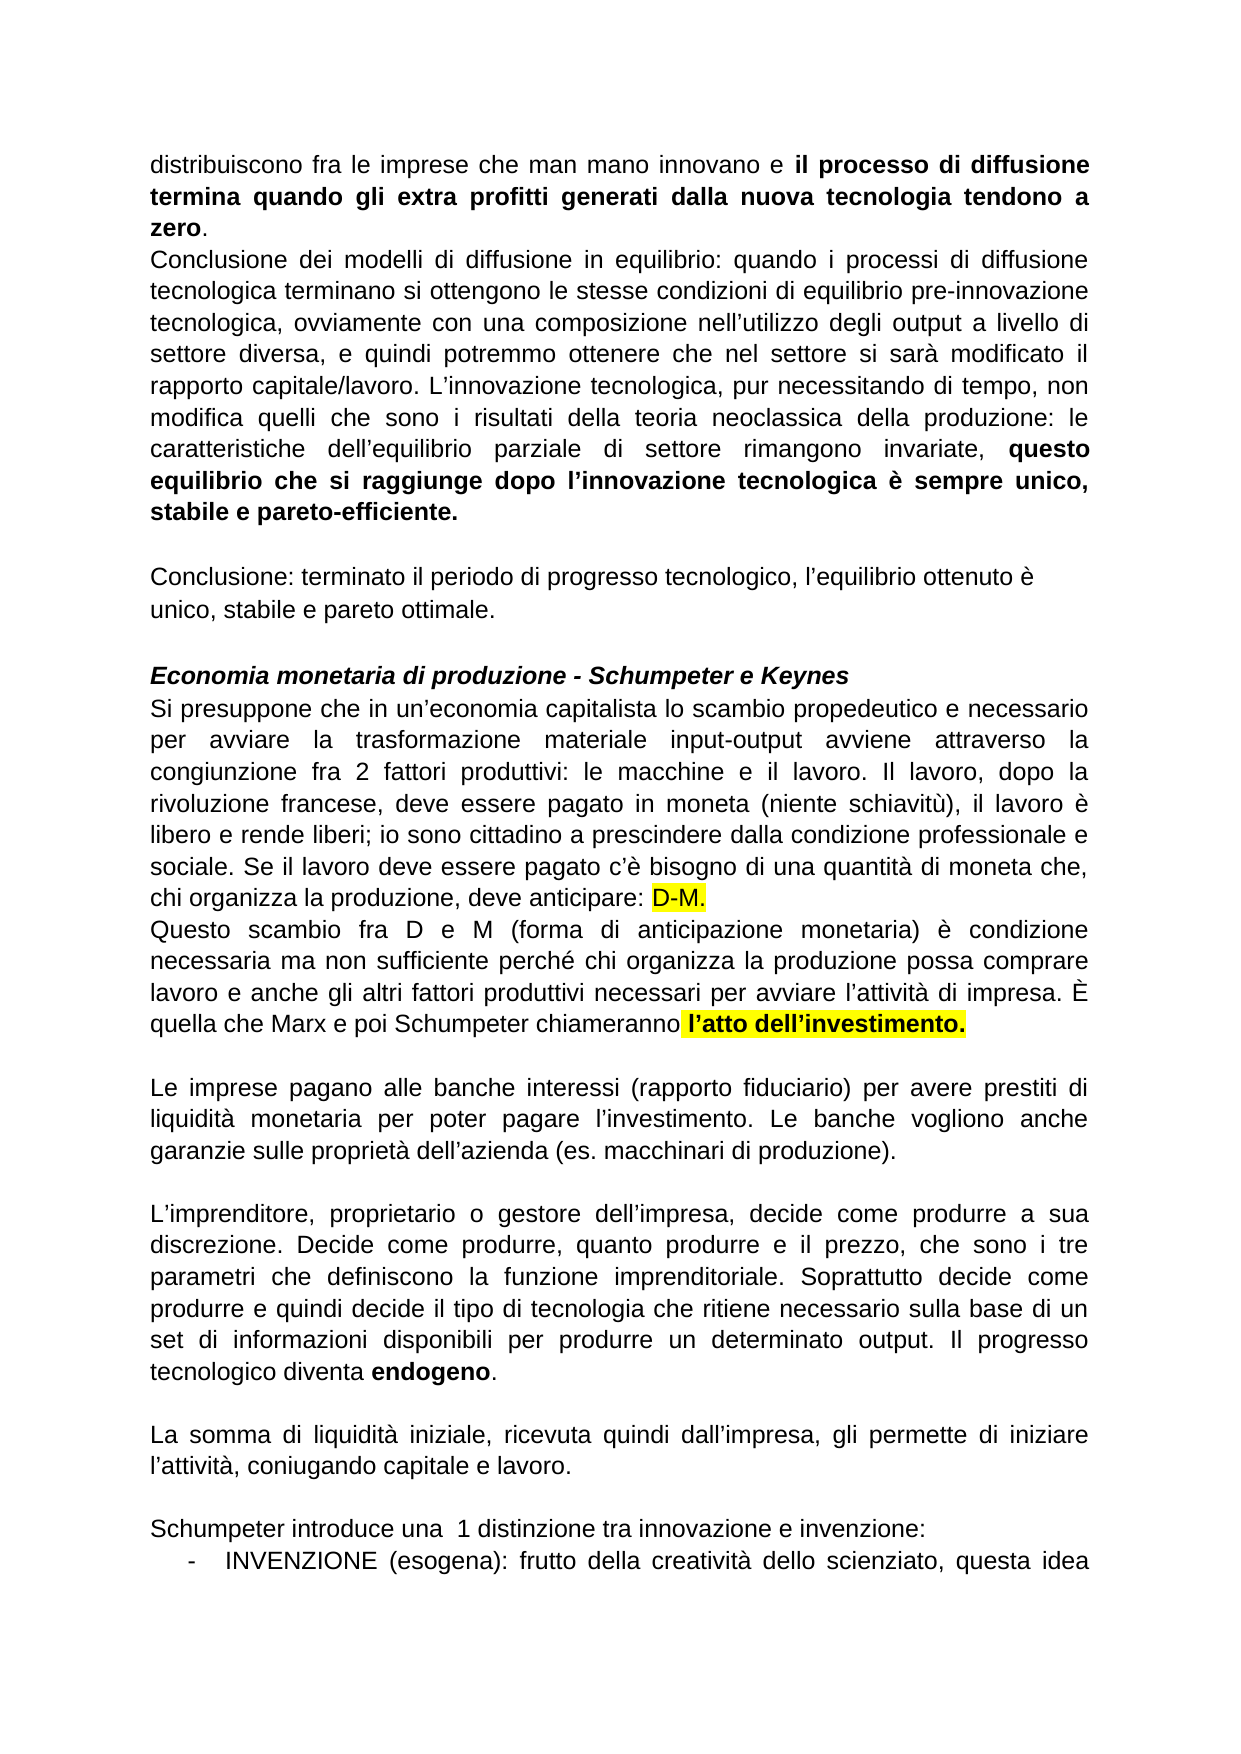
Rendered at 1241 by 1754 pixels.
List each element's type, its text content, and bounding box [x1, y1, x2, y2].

text Le imprese pagano alle banche interessi (rapporto fiduciario) per avere prestiti di liquidità monetaria per poter pagare l’investimento. Le banche vogliono anche garanzie sulle proprietà dell’azienda (es. macchinari di produzione). [150, 1073, 1090, 1164]
text Conclusione dei modelli di diffusione in equilibrio: quando i processi di diffusione tecnologica terminano si ottengono le stesse condizioni di equilibrio pre-innovazione tecnologica, ovviamente con una composizione nell’utilizzo degli output a livello di settore diversa, e quindi potremmo ottenere che nel settore si sarà modificato il rapporto capitale/lavoro. L’innovazione tecnologica, pur necessitando di tempo, non modifica quelli che sono i risultati della teoria neoclassica della produzione: le caratteristiche dell’equilibrio parziale di settore rimangono invariate, questo equilibrio che si raggiunge dopo l’innovazione tecnologica è sempre unico, stabile e pareto-efficiente. [150, 245, 1090, 526]
text Questo scambio fra D e M (forma di anticipazione monetaria) è condizione necessaria ma non sufficiente perché chi organizza la produzione possa comprare lavoro e anche gli altri fattori produttivi necessari per avviare l’attività di impresa. È quella che Marx e poi Schumpeter chiameranno l’atto dell’investimento. [150, 915, 1090, 1038]
text Si presuppone che in un’economia capitalista lo scambio propedeutico e necessario per avviare la trasformazione materiale input-output avviene attraverso la congiunzione fra 2 fattori produttivi: le macchine e il lavoro. Il lavoro, dopo la rivoluzione francese, deve essere pagato in moneta (niente schiavitù), il lavoro è libero e rende liberi; io sono cittadino a prescindere dalla condizione professionale e sociale. Se il lavoro deve essere pagato c’è bisogno di una quantità di moneta che, chi organizza la produzione, deve anticipare: D-M. [150, 694, 1090, 912]
text Conclusione: terminato il periodo di progresso tecnologico, l’equilibrio ottenuto è unico, stabile e pareto ottimale. [150, 562, 1090, 623]
text Schumpeter introduce una 1 distinzione tra innovazione e invenzione: [150, 1514, 1090, 1543]
text L’imprenditore, proprietario o gestore dell’impresa, decide come produrre a sua discrezione. Decide come produrre, quanto produrre e il prezzo, che sono i tre parametri che definiscono la funzione imprenditoriale. Soprattutto decide come produrre e quindi decide il tipo di tecnologia che ritiene necessario sulla base di un set di informazioni disponibili per produrre un determinato output. Il progresso tecnologico diventa endogeno. [150, 1199, 1090, 1385]
text distribuiscono fra le imprese che man mano innovano e il processo di diffusione termina quando gli extra profitti generati dalla nuova tecnologia tendono a zero. [150, 150, 1090, 242]
text Economia monetaria di produzione - Schumpeter e Keynes [150, 661, 1090, 689]
list INVENZIONE (esogena): frutto della creatività dello scienziato, questa idea [187, 1546, 1090, 1575]
text La somma di liquidità iniziale, ricevuta quindi dall’impresa, gli permette di iniziare l’attività, coniugando capitale e lavoro. [150, 1420, 1090, 1480]
